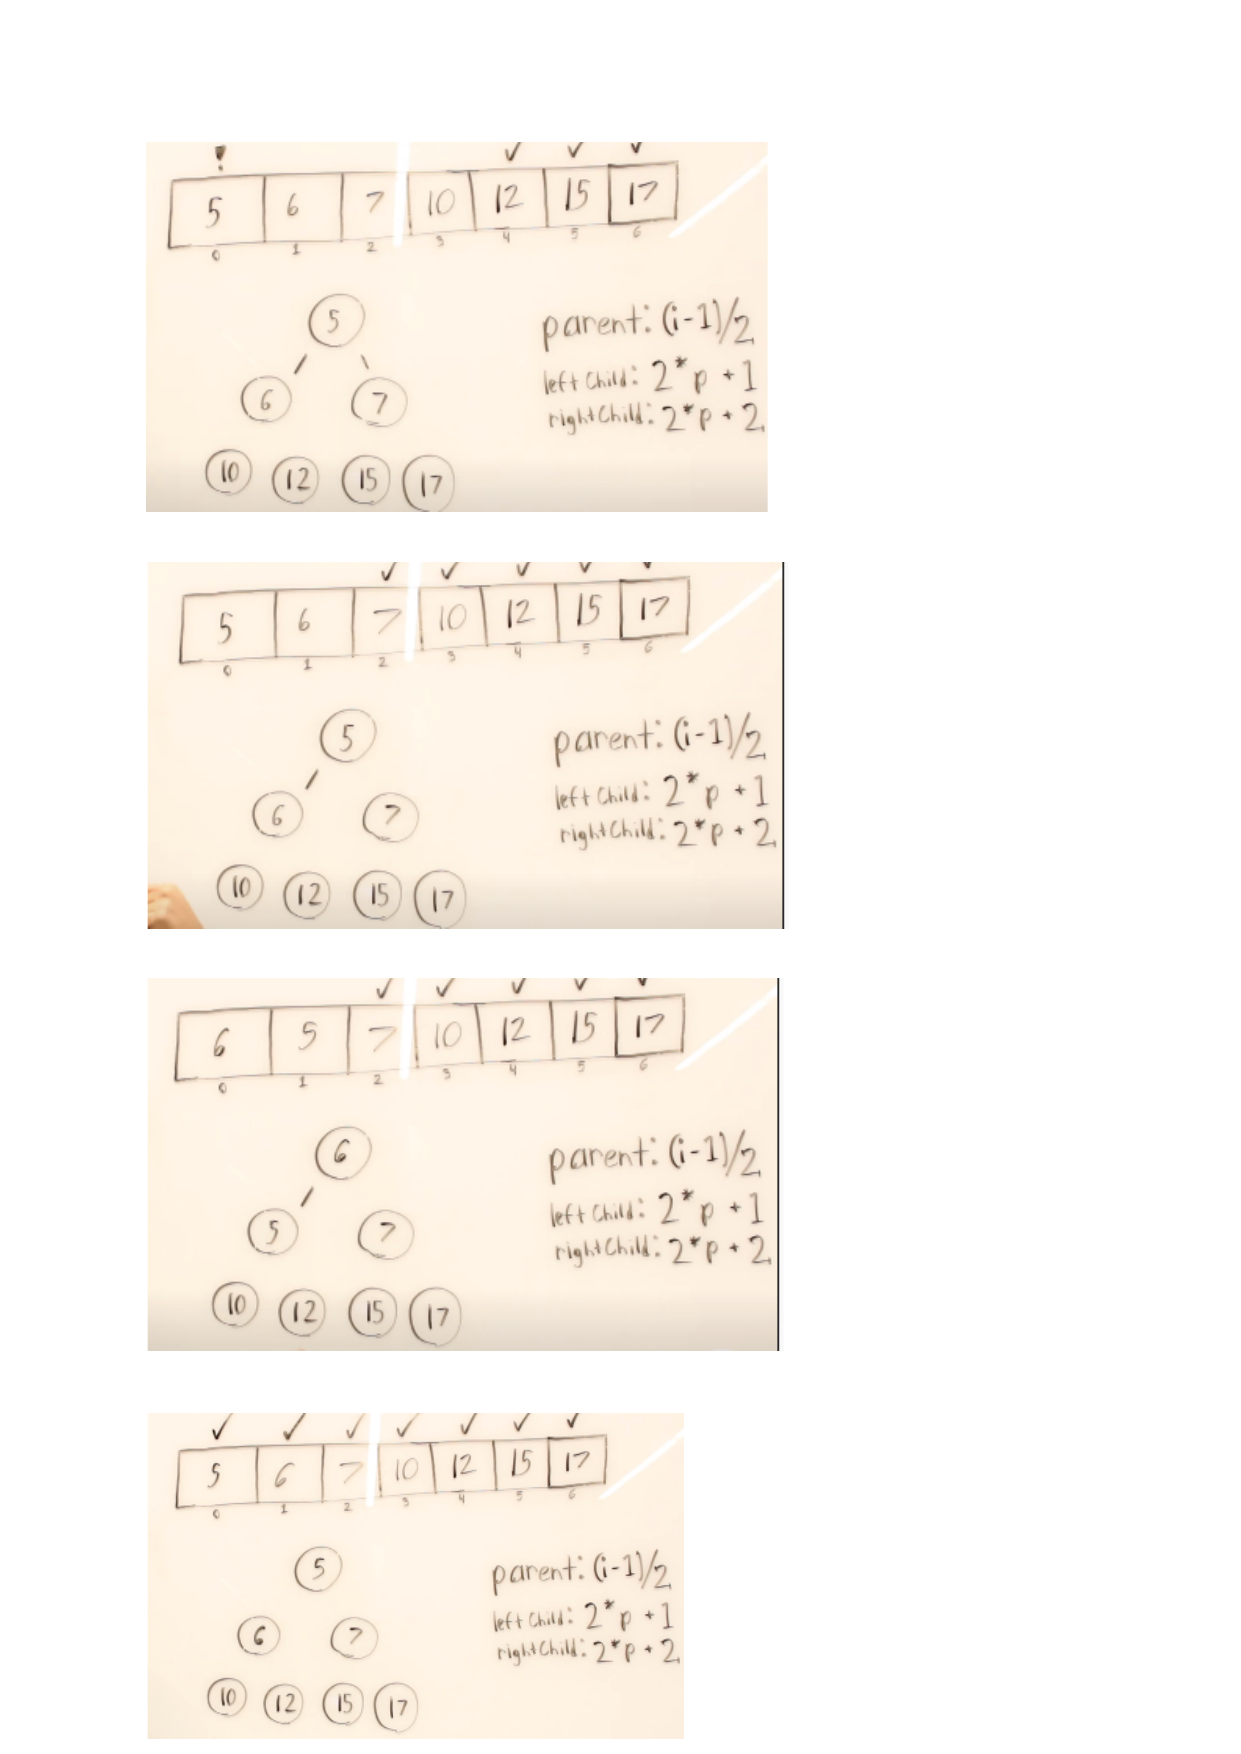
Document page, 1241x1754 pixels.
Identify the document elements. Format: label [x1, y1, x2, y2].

picture [147, 562, 789, 929]
picture [147, 1413, 684, 1739]
picture [147, 978, 784, 1351]
picture [146, 142, 768, 512]
